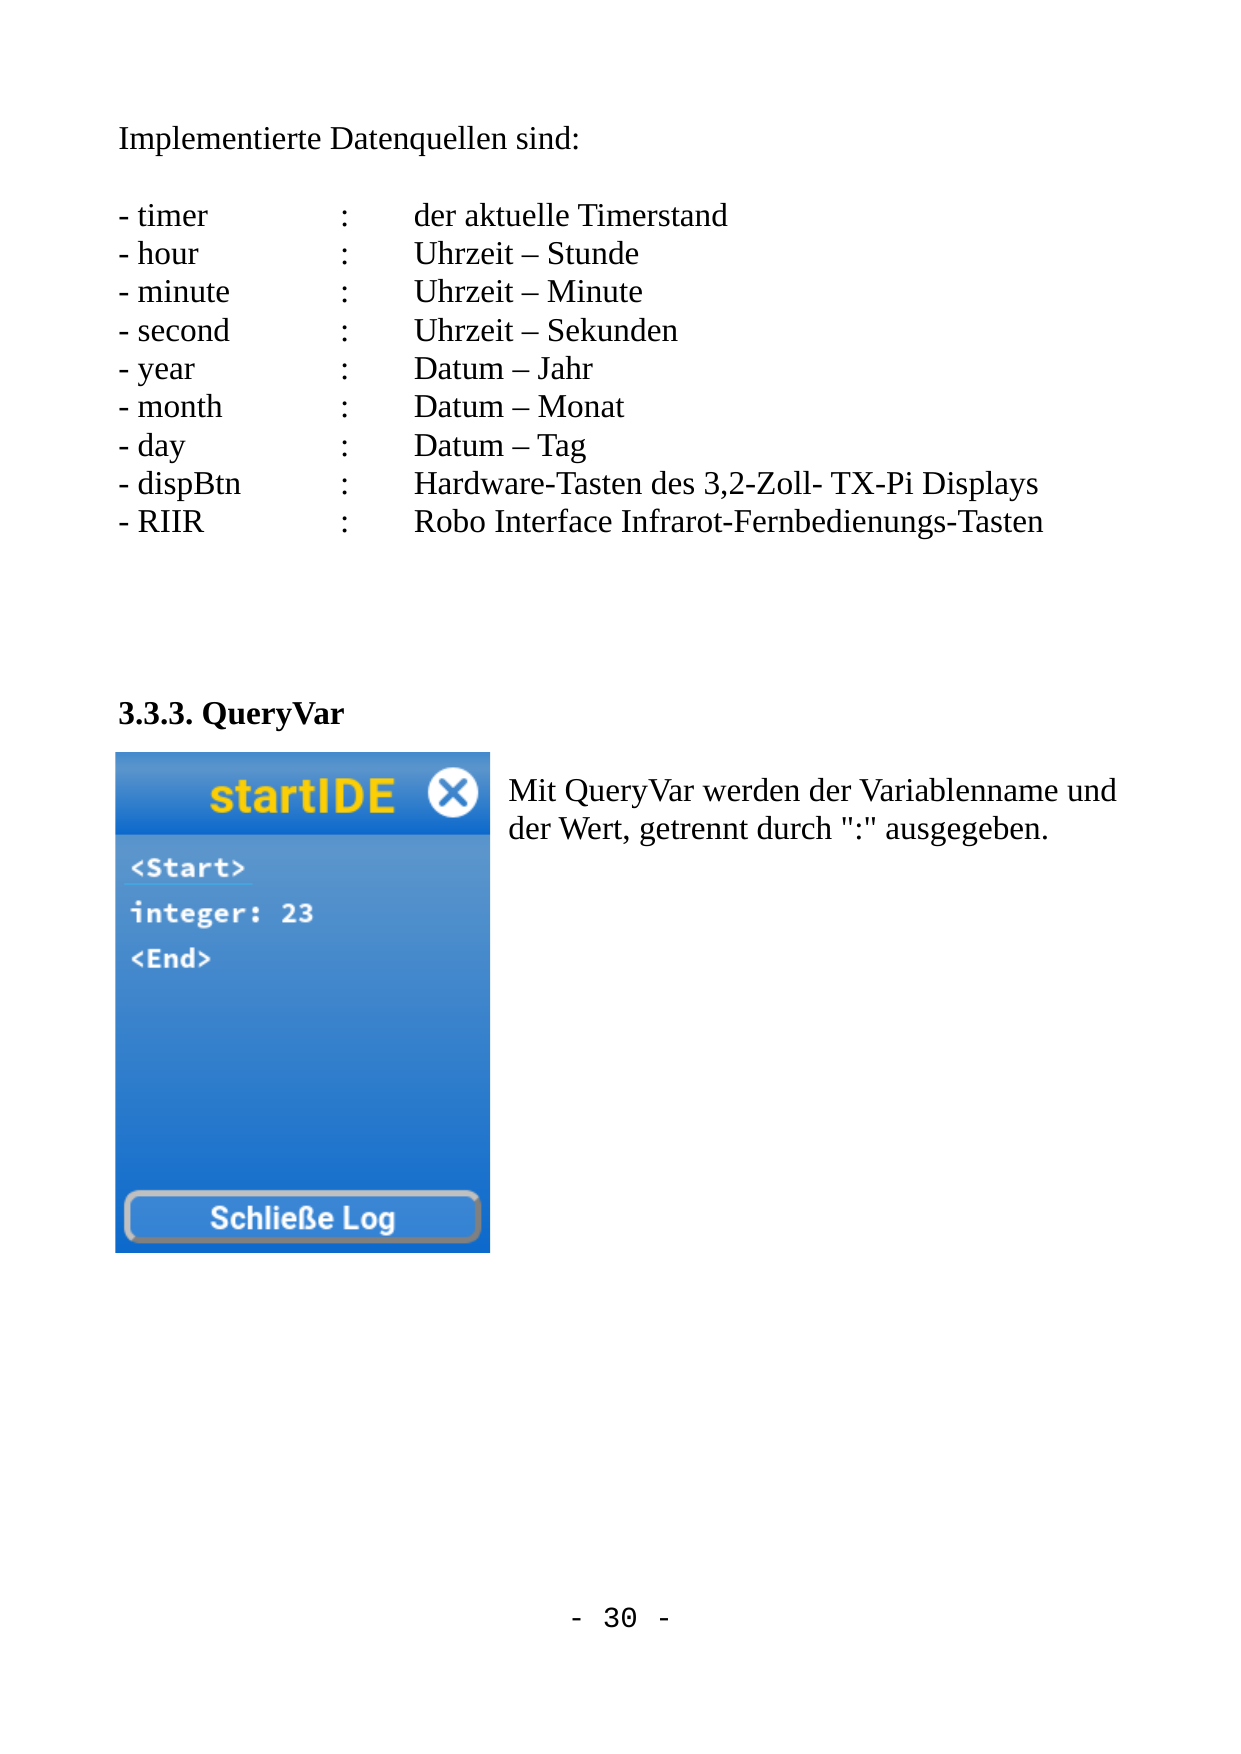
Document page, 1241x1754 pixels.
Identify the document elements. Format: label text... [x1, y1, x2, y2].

text Implementierte Datenquellen sind: [118, 118, 1122, 156]
picture [115, 752, 491, 1253]
text - hour : Uhrzeit – Stunde [118, 233, 1122, 271]
text - year : Datum – Jahr [118, 348, 1122, 386]
text - month : Datum – Monat [118, 386, 1122, 425]
text - second : Uhrzeit – Sekunden [118, 310, 1122, 348]
text - day : Datum – Tag [118, 425, 1122, 463]
text - timer : der aktuelle Timerstand [118, 195, 1122, 233]
text - RIIR : Robo Interface Infrarot-Fernbedienungs-Tasten [118, 501, 1122, 540]
text - minute : Uhrzeit – Minute [118, 271, 1122, 310]
text 3.3.3. QueryVar [118, 693, 1122, 731]
text - dispBtn : Hardware-Tasten des 3,2-Zoll- TX-Pi Displays [118, 463, 1122, 501]
text Mit QueryVar werden der Variablenname und der Wert, getrennt durch ":" ausgegeben. [491, 770, 1122, 846]
